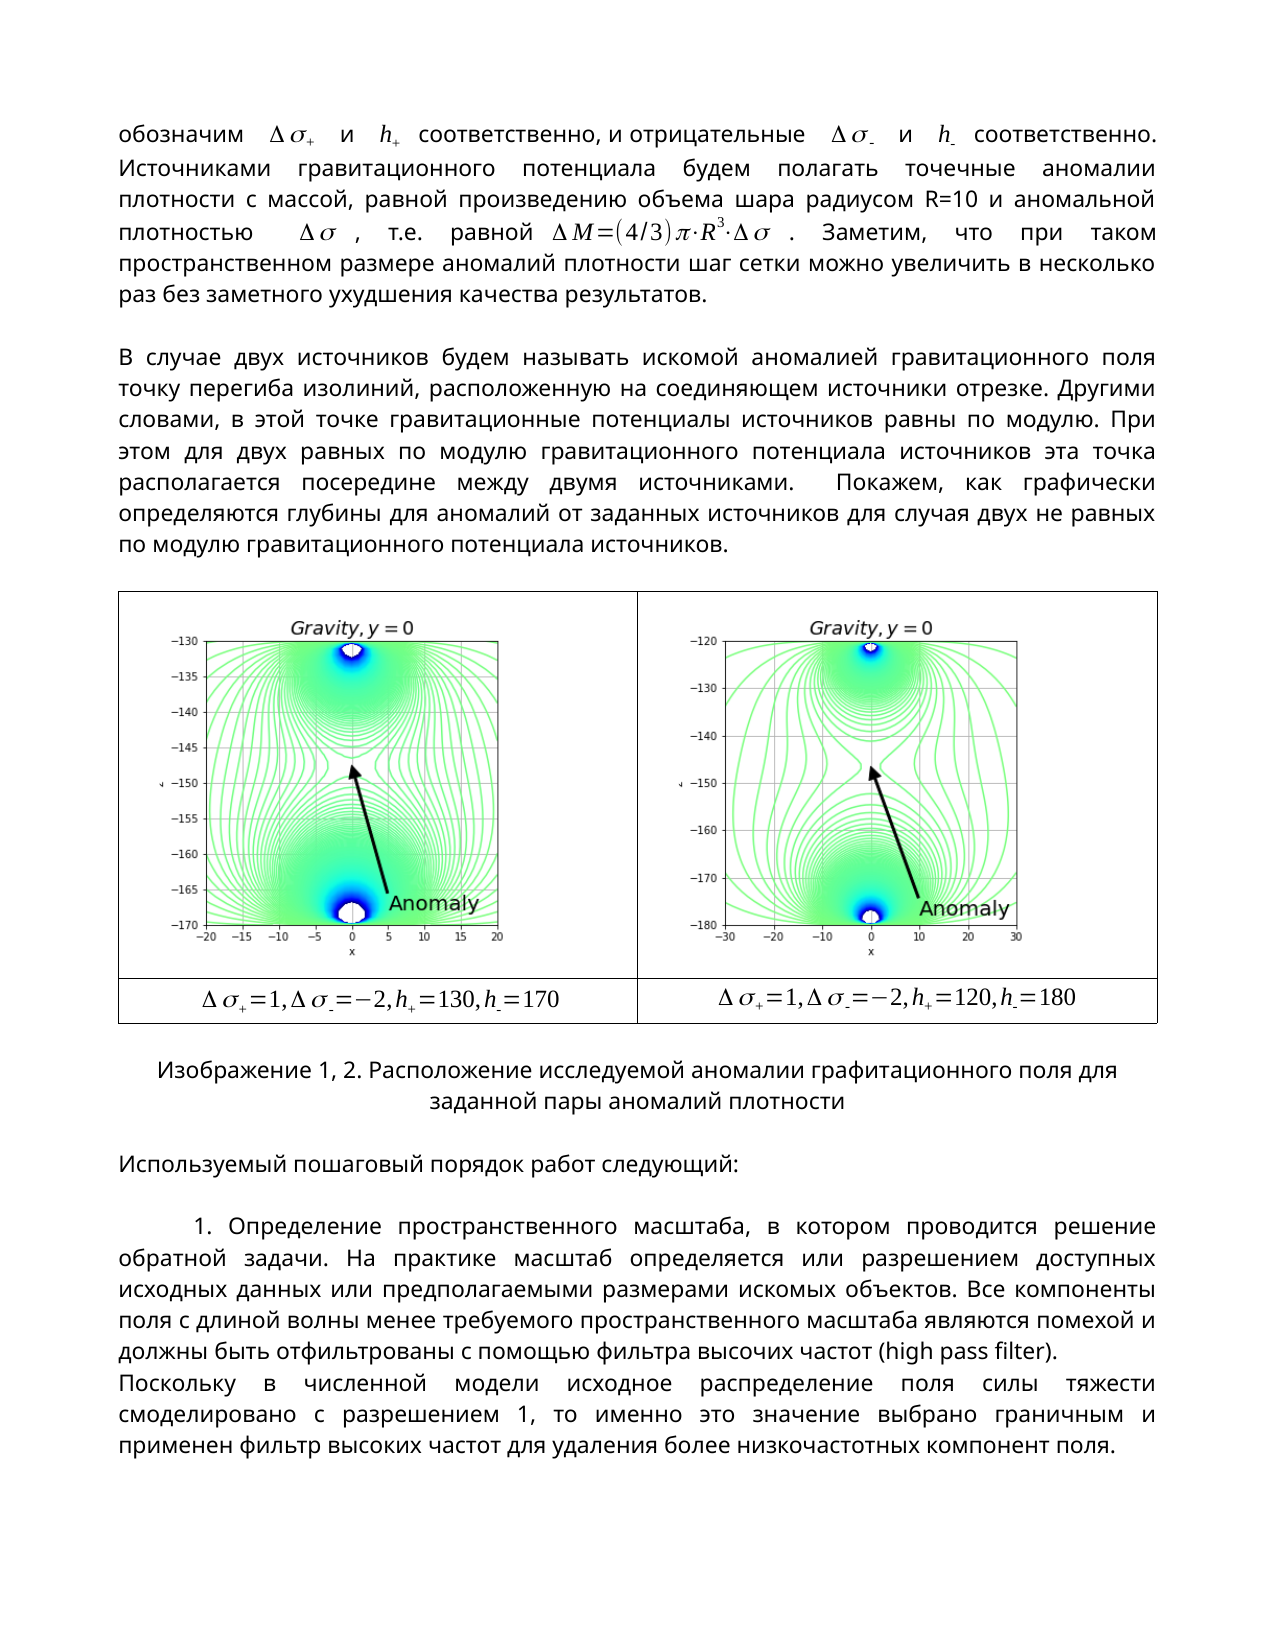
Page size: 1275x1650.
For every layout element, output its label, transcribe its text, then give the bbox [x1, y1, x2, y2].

picture [678, 596, 1054, 972]
text В случае двух источников будем называть искомой аномалией гравитационного поля точку перегиба изолиний, расположенную на соединяющем источники отрезке. Другими словами, в этой точке гравитационные потенциалы источников равны по модулю. При этом для двух равных по модулю гравитационного потенциала источников эта точка располагается посередине между двумя источниками. Покажем, как графически определяются глубины для аномалий от заданных источников для случая двух не равных по модулю гравитационного потенциала источников. [118, 341, 1157, 560]
table_cell [119, 979, 637, 1023]
text Изображение 1, 2. Расположение исследуемой аномалии графитационного поля для заданной пары аномалий плотности [118, 1054, 1157, 1116]
text Используемый пошаговый порядок работ следующий: [118, 1148, 1157, 1179]
text Поскольку в численной модели исходное распределение поля силы тяжести смоделировано с разрешением 1, то именно это значение выбрано граничным и применен фильтр высоких частот для удаления более низкочастотных компонент поля. [118, 1366, 1157, 1460]
table_cell [638, 979, 1157, 1023]
picture [159, 596, 535, 972]
table_header [638, 592, 1157, 977]
table_header [119, 592, 637, 977]
text Распределение аномальной силы тяжести на поверхности z=0 представляет собой вертикальную компоненту поля силы тяжести от заданных гравитационных потенциалов источников [1], [2]. Положительные аномальные плотности и их глубины обозначим и соответственно, и отрицательные и соответственно. Источниками гравитационного потенциала будем полагать точечные аномалии плотности с массой, равной произведению объема шара радиусом R=10 и аномальной плотностью , т.е. равной. Заметим, что при таком пространственном размере аномалий плотности шаг сетки можно увеличить в несколько раз без заметного ухудшения качества результатов. [118, 118, 1157, 310]
text 1. Определение пространственного масштаба, в котором проводится решение обратной задачи. На практике масштаб определяется или разрешением доступных исходных данных или предполагаемыми размерами искомых объектов. Все компоненты поля с длиной волны менее требуемого пространственного масштаба являются помехой и должны быть отфильтрованы с помощью фильтра высочих частот (high pass filter). [118, 1210, 1157, 1366]
